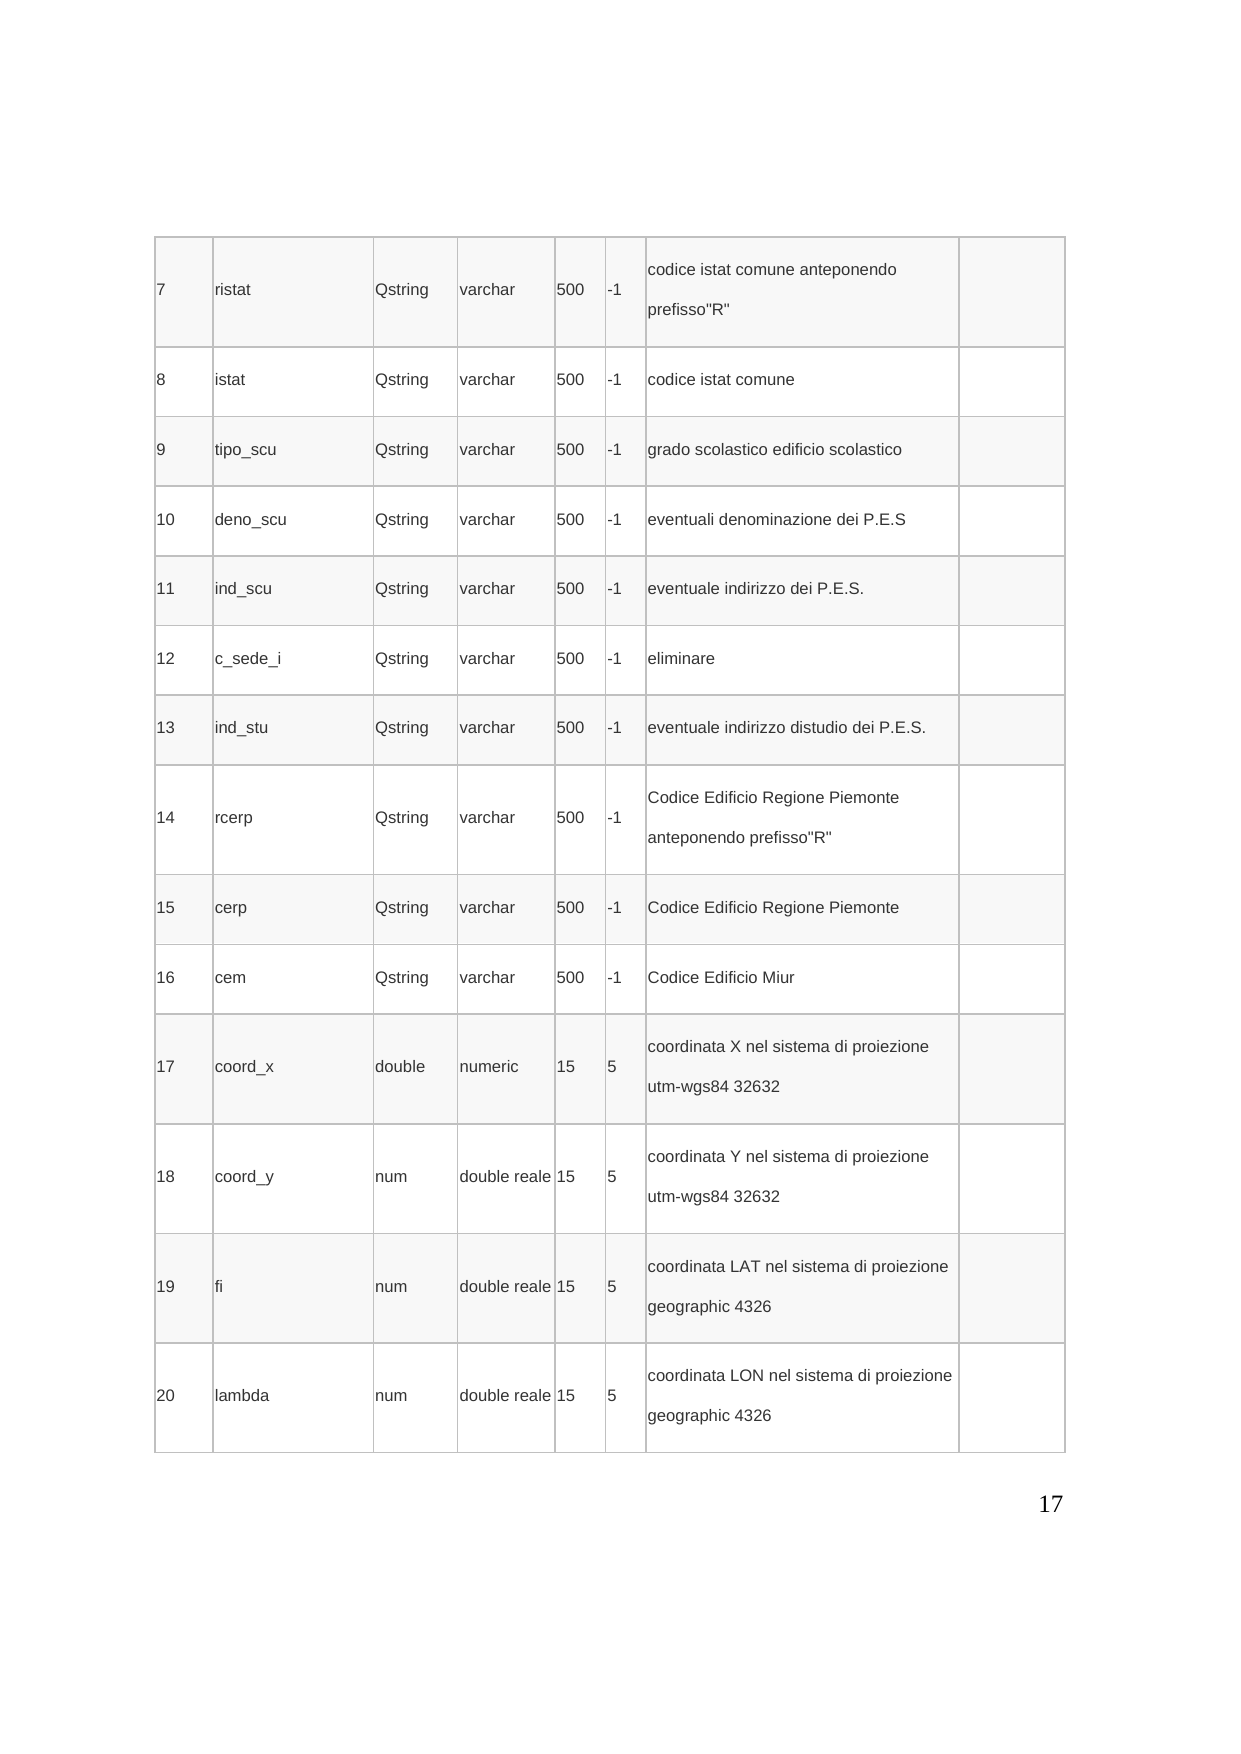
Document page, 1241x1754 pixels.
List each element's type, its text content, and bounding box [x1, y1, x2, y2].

table_cell Codice Edificio Regione Piemonte [647, 875, 958, 943]
table_cell coordinata Y nel sistema di proiezione utm-wgs84 32632 [647, 1125, 958, 1232]
table_cell 15 [556, 1015, 605, 1123]
table_cell 13 [156, 696, 212, 764]
table_cell 5 [606, 1125, 645, 1232]
table_cell tipo_scu [214, 417, 373, 485]
table_cell 10 [156, 487, 212, 555]
table_cell -1 [606, 487, 645, 555]
table_cell [960, 696, 1064, 764]
table_cell 9 [156, 417, 212, 485]
table_cell [960, 417, 1064, 485]
table_cell 12 [156, 626, 212, 694]
table_cell 500 [556, 875, 605, 943]
table_cell [960, 1344, 1064, 1452]
table_cell -1 [606, 945, 645, 1013]
table_cell coord_y [214, 1125, 373, 1232]
table_cell varchar [458, 557, 554, 625]
table_cell 11 [156, 557, 212, 625]
table_cell varchar [458, 417, 554, 485]
table_cell deno_scu [214, 487, 373, 555]
table_cell c_sede_i [214, 626, 373, 694]
table_cell [960, 557, 1064, 625]
table_cell varchar [458, 696, 554, 764]
table_cell 500 [556, 487, 605, 555]
table_cell -1 [606, 875, 645, 943]
table_cell varchar [458, 487, 554, 555]
table_cell -1 [606, 557, 645, 625]
table_cell lambda [214, 1344, 373, 1452]
table_cell 500 [556, 626, 605, 694]
table_cell [960, 766, 1064, 874]
table_cell [960, 1015, 1064, 1123]
table_cell varchar [458, 348, 554, 416]
table_cell 500 [556, 238, 605, 346]
table_cell Codice Edificio Miur [647, 945, 958, 1013]
table_cell 500 [556, 696, 605, 764]
table_cell [960, 945, 1064, 1013]
table_cell 500 [556, 557, 605, 625]
table_cell coordinata LAT nel sistema di proiezione geographic 4326 [647, 1234, 958, 1342]
table_cell -1 [606, 766, 645, 874]
table_cell 500 [556, 417, 605, 485]
table_cell Qstring [374, 348, 457, 416]
table_cell 15 [556, 1234, 605, 1342]
table_cell Qstring [374, 626, 457, 694]
table_cell Qstring [374, 417, 457, 485]
table_cell numeric [458, 1015, 554, 1123]
table_cell 7 [156, 238, 212, 346]
table_cell Qstring [374, 696, 457, 764]
table_cell varchar [458, 766, 554, 874]
table_cell 15 [156, 875, 212, 943]
table_cell 500 [556, 945, 605, 1013]
table_cell num [374, 1234, 457, 1342]
table_cell coord_x [214, 1015, 373, 1123]
table_cell 8 [156, 348, 212, 416]
table_cell ind_scu [214, 557, 373, 625]
table_cell [960, 875, 1064, 943]
table_cell ristat [214, 238, 373, 346]
table_cell double reale [458, 1125, 554, 1232]
table_cell -1 [606, 626, 645, 694]
table_cell double reale [458, 1344, 554, 1452]
table_cell 5 [606, 1234, 645, 1342]
table_cell Qstring [374, 875, 457, 943]
table_cell 15 [556, 1125, 605, 1232]
table_cell [960, 626, 1064, 694]
table_cell eventuale indirizzo dei P.E.S. [647, 557, 958, 625]
table_cell coordinata LON nel sistema di proiezione geographic 4326 [647, 1344, 958, 1452]
table_cell 500 [556, 766, 605, 874]
table_cell 5 [606, 1344, 645, 1452]
table_cell Qstring [374, 945, 457, 1013]
table_cell -1 [606, 348, 645, 416]
table_cell varchar [458, 875, 554, 943]
table_cell varchar [458, 945, 554, 1013]
table_cell 17 [156, 1015, 212, 1123]
table_cell 19 [156, 1234, 212, 1342]
table_cell coordinata X nel sistema di proiezione utm-wgs84 32632 [647, 1015, 958, 1123]
table_cell 20 [156, 1344, 212, 1452]
table_cell double reale [458, 1234, 554, 1342]
table_cell Qstring [374, 487, 457, 555]
table_cell 15 [556, 1344, 605, 1452]
table_cell Codice Edificio Regione Piemonte anteponendo prefisso"R" [647, 766, 958, 874]
table_cell [960, 238, 1064, 346]
table_cell -1 [606, 238, 645, 346]
table_cell ind_stu [214, 696, 373, 764]
table_cell grado scolastico edificio scolastico [647, 417, 958, 485]
table_cell [960, 1125, 1064, 1232]
table_cell -1 [606, 696, 645, 764]
table_cell cem [214, 945, 373, 1013]
table_cell Qstring [374, 238, 457, 346]
table_cell varchar [458, 626, 554, 694]
table_cell rcerp [214, 766, 373, 874]
table_cell 5 [606, 1015, 645, 1123]
table_cell eventuali denominazione dei P.E.S [647, 487, 958, 555]
table_cell [960, 487, 1064, 555]
table_cell Qstring [374, 557, 457, 625]
table_cell num [374, 1125, 457, 1232]
table_cell istat [214, 348, 373, 416]
table_cell 500 [556, 348, 605, 416]
table_cell eliminare [647, 626, 958, 694]
table_cell Qstring [374, 766, 457, 874]
table_cell 14 [156, 766, 212, 874]
table_cell fi [214, 1234, 373, 1342]
table_cell [960, 1234, 1064, 1342]
table_cell double [374, 1015, 457, 1123]
table_cell num [374, 1344, 457, 1452]
table_cell cerp [214, 875, 373, 943]
table_cell [960, 348, 1064, 416]
table_cell codice istat comune anteponendo prefisso"R" [647, 238, 958, 346]
table_cell 18 [156, 1125, 212, 1232]
table_cell -1 [606, 417, 645, 485]
table_cell varchar [458, 238, 554, 346]
table_cell 16 [156, 945, 212, 1013]
table_cell eventuale indirizzo distudio dei P.E.S. [647, 696, 958, 764]
table_cell codice istat comune [647, 348, 958, 416]
